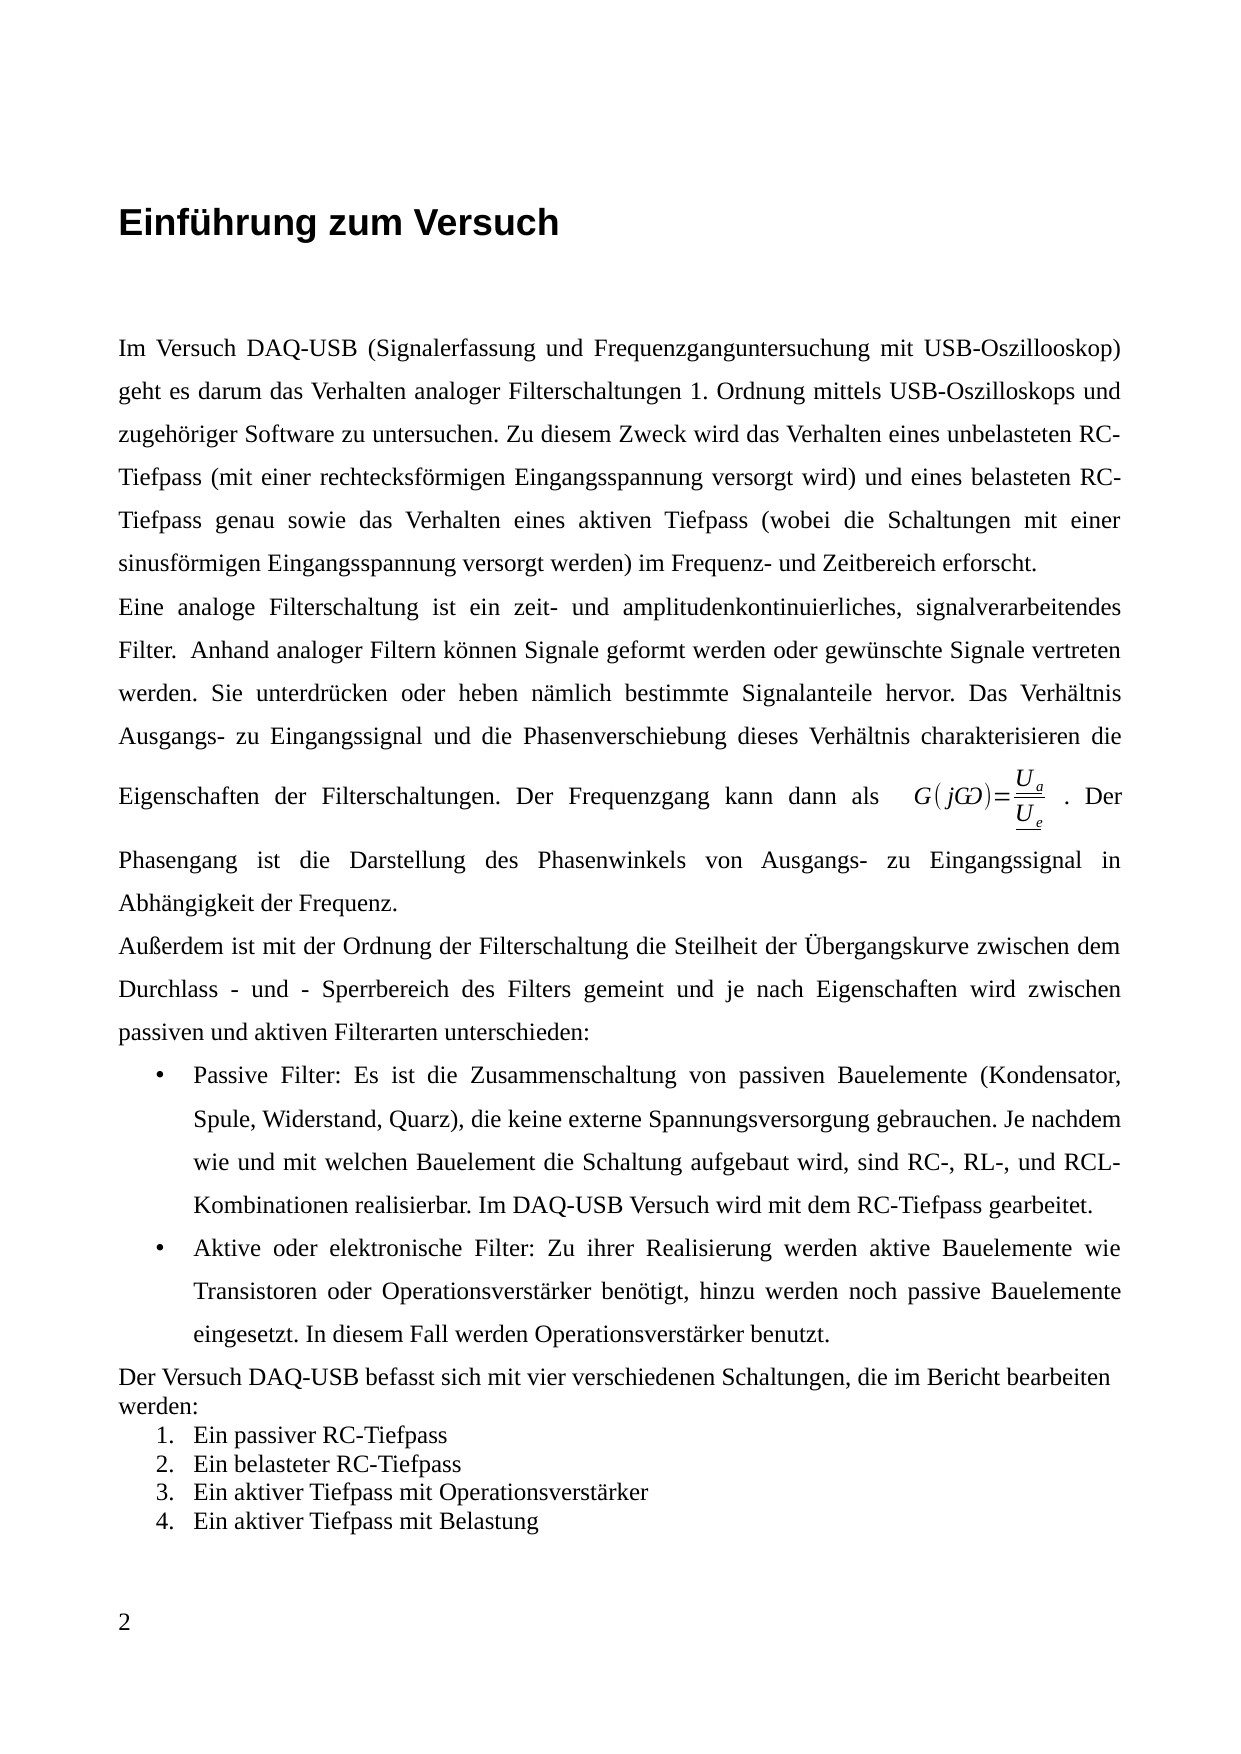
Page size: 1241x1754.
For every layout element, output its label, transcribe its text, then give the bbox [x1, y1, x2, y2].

text Außerdem ist mit der Ordnung der Filterschaltung die Steilheit der Übergangskurve zwischen dem Durchlass - und - Sperrbereich des Filters gemeint und je nach Eigenschaften wird zwischen passiven und aktiven Filterarten unterschieden: [118, 931, 1122, 1046]
text Eine analoge Filterschaltung ist ein zeit- und amplitudenkontinuierliches, signalverarbeitendes Filter. Anhand analoger Filtern können Signale geformt werden oder gewünschte Signale vertreten werden. Sie unterdrücken oder heben nämlich bestimmte Signalanteile hervor. Das Verhältnis Ausgangs- zu Eingangssignal und die Phasenverschiebung dieses Verhältnis charakterisieren die Eigenschaften der Filterschaltungen. Der Frequenzgang kann dann als . Der Phasengang ist die Darstellung des Phasenwinkels von Ausgangs- zu Eingangssignal in Abhängigkeit der Frequenz. [118, 592, 1122, 917]
list Ein belasteter RC-Tiefpass [156, 1449, 1122, 1477]
list Ein aktiver Tiefpass mit Operationsverstärker [156, 1477, 1122, 1506]
list Aktive oder elektronische Filter: Zu ihrer Realisierung werden aktive Bauelemente wie Transistoren oder Operationsverstärker benötigt, hinzu werden noch passive Bauelemente eingesetzt. In diesem Fall werden Operationsverstärker benutzt. [156, 1233, 1122, 1348]
text Der Versuch DAQ-USB befasst sich mit vier verschiedenen Schaltungen, die im Bericht bearbeiten werden: [118, 1362, 1122, 1420]
list Ein passiver RC-Tiefpass [156, 1420, 1122, 1449]
title Einführung zum Versuch [118, 201, 1122, 244]
text Im Versuch DAQ-USB (Signalerfassung und Frequenzganguntersuchung mit USB-Oszillooskop) geht es darum das Verhalten analoger Filterschaltungen 1. Ordnung mittels USB-Oszilloskops und zugehöriger Software zu untersuchen. Zu diesem Zweck wird das Verhalten eines unbelasteten RC-Tiefpass (mit einer rechtecksförmigen Eingangsspannung versorgt wird) und eines belasteten RC-Tiefpass genau sowie das Verhalten eines aktiven Tiefpass (wobei die Schaltungen mit einer sinusförmigen Eingangsspannung versorgt werden) im Frequenz- und Zeitbereich erforscht. [118, 333, 1122, 577]
list Passive Filter: Es ist die Zusammenschaltung von passiven Bauelemente (Kondensator, Spule, Widerstand, Quarz), die keine externe Spannungsversorgung gebrauchen. Je nachdem wie und mit welchen Bauelement die Schaltung aufgebaut wird, sind RC-, RL-, und RCL- Kombinationen realisierbar. Im DAQ-USB Versuch wird mit dem RC-Tiefpass gearbeitet. [156, 1061, 1122, 1219]
list Ein aktiver Tiefpass mit Belastung [156, 1506, 1122, 1535]
